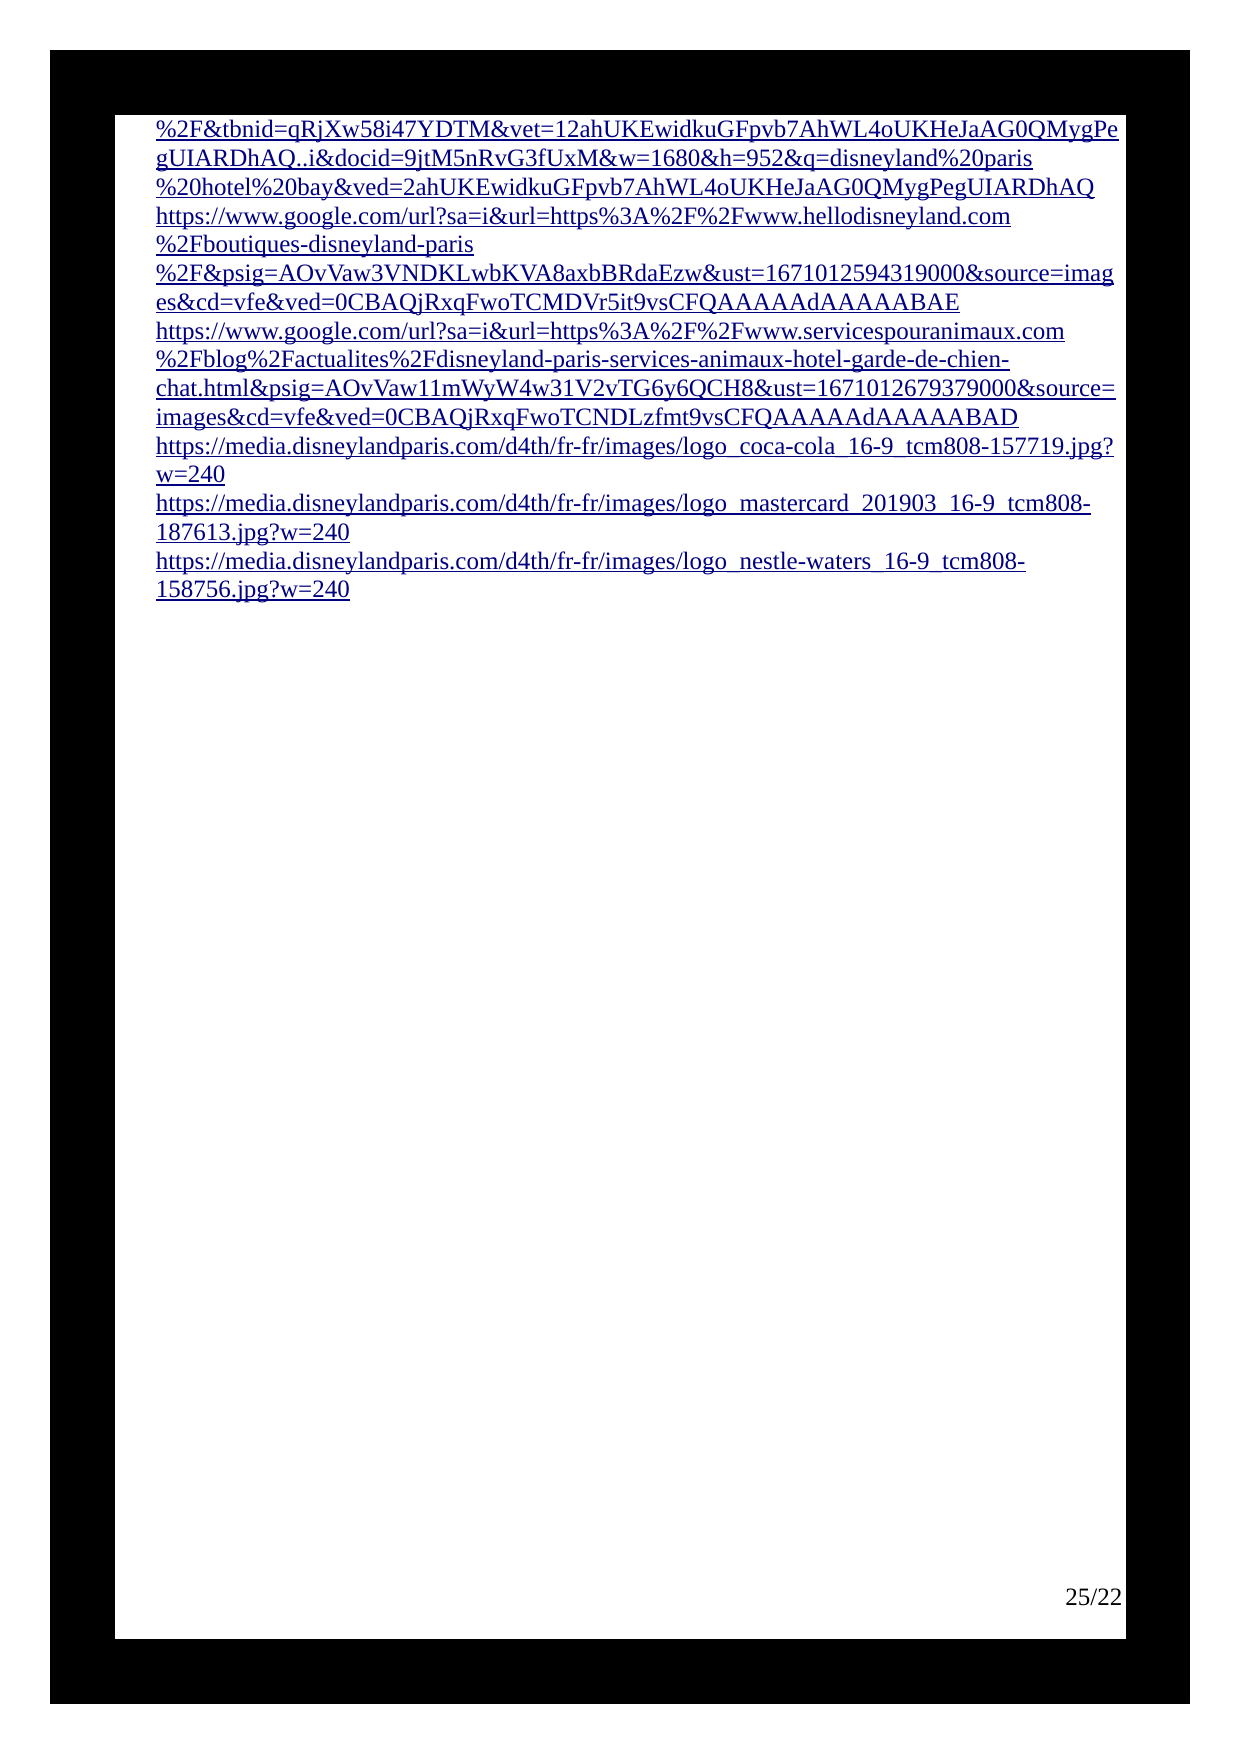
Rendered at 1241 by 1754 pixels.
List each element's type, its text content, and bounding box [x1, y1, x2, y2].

text https://www.google.com/url?sa=i&url=https%3A%2F%2Fwww.hellodisneyland.com%2Fboutiques-disneyland-paris%2F&psig=AOvVaw3VNDKLwbKVA8axbBRdaEzw&ust=1671012594319000&source=images&cd=vfe&ved=0CBAQjRxqFwoTCMDVr5it9vsCFQAAAAAdAAAAABAE [156, 201, 1122, 316]
text https://www.google.com/url?sa=i&url=https%3A%2F%2Fwww.servicespouranimaux.com%2Fblog%2Factualites%2Fdisneyland-paris-services-animaux-hotel-garde-de-chien-chat.html&psig=AOvVaw11mWyW4w31V2vTG6y6QCH8&ust=1671012679379000&source=images&cd=vfe&ved=0CBAQjRxqFwoTCNDLzfmt9vsCFQAAAAAdAAAAABAD [156, 316, 1122, 431]
text https://media.disneylandparis.com/d4th/fr-fr/images/logo_nestle-waters_16-9_tcm808-158756.jpg?w=240 [156, 546, 1122, 603]
text %2F&tbnid=qRjXw58i47YDTM&vet=12ahUKEwidkuGFpvb7AhWL4oUKHeJaAG0QMygPegUIARDhAQ..i&docid=9jtM5nRvG3fUxM&w=1680&h=952&q=disneyland%20paris%20hotel%20bay&ved=2ahUKEwidkuGFpvb7AhWL4oUKHeJaAG0QMygPegUIARDhAQ [156, 115, 1122, 201]
text https://media.disneylandparis.com/d4th/fr-fr/images/logo_coca-cola_16-9_tcm808-157719.jpg?w=240 [156, 431, 1122, 488]
text https://media.disneylandparis.com/d4th/fr-fr/images/logo_mastercard_201903_16-9_tcm808-187613.jpg?w=240 [156, 488, 1122, 546]
